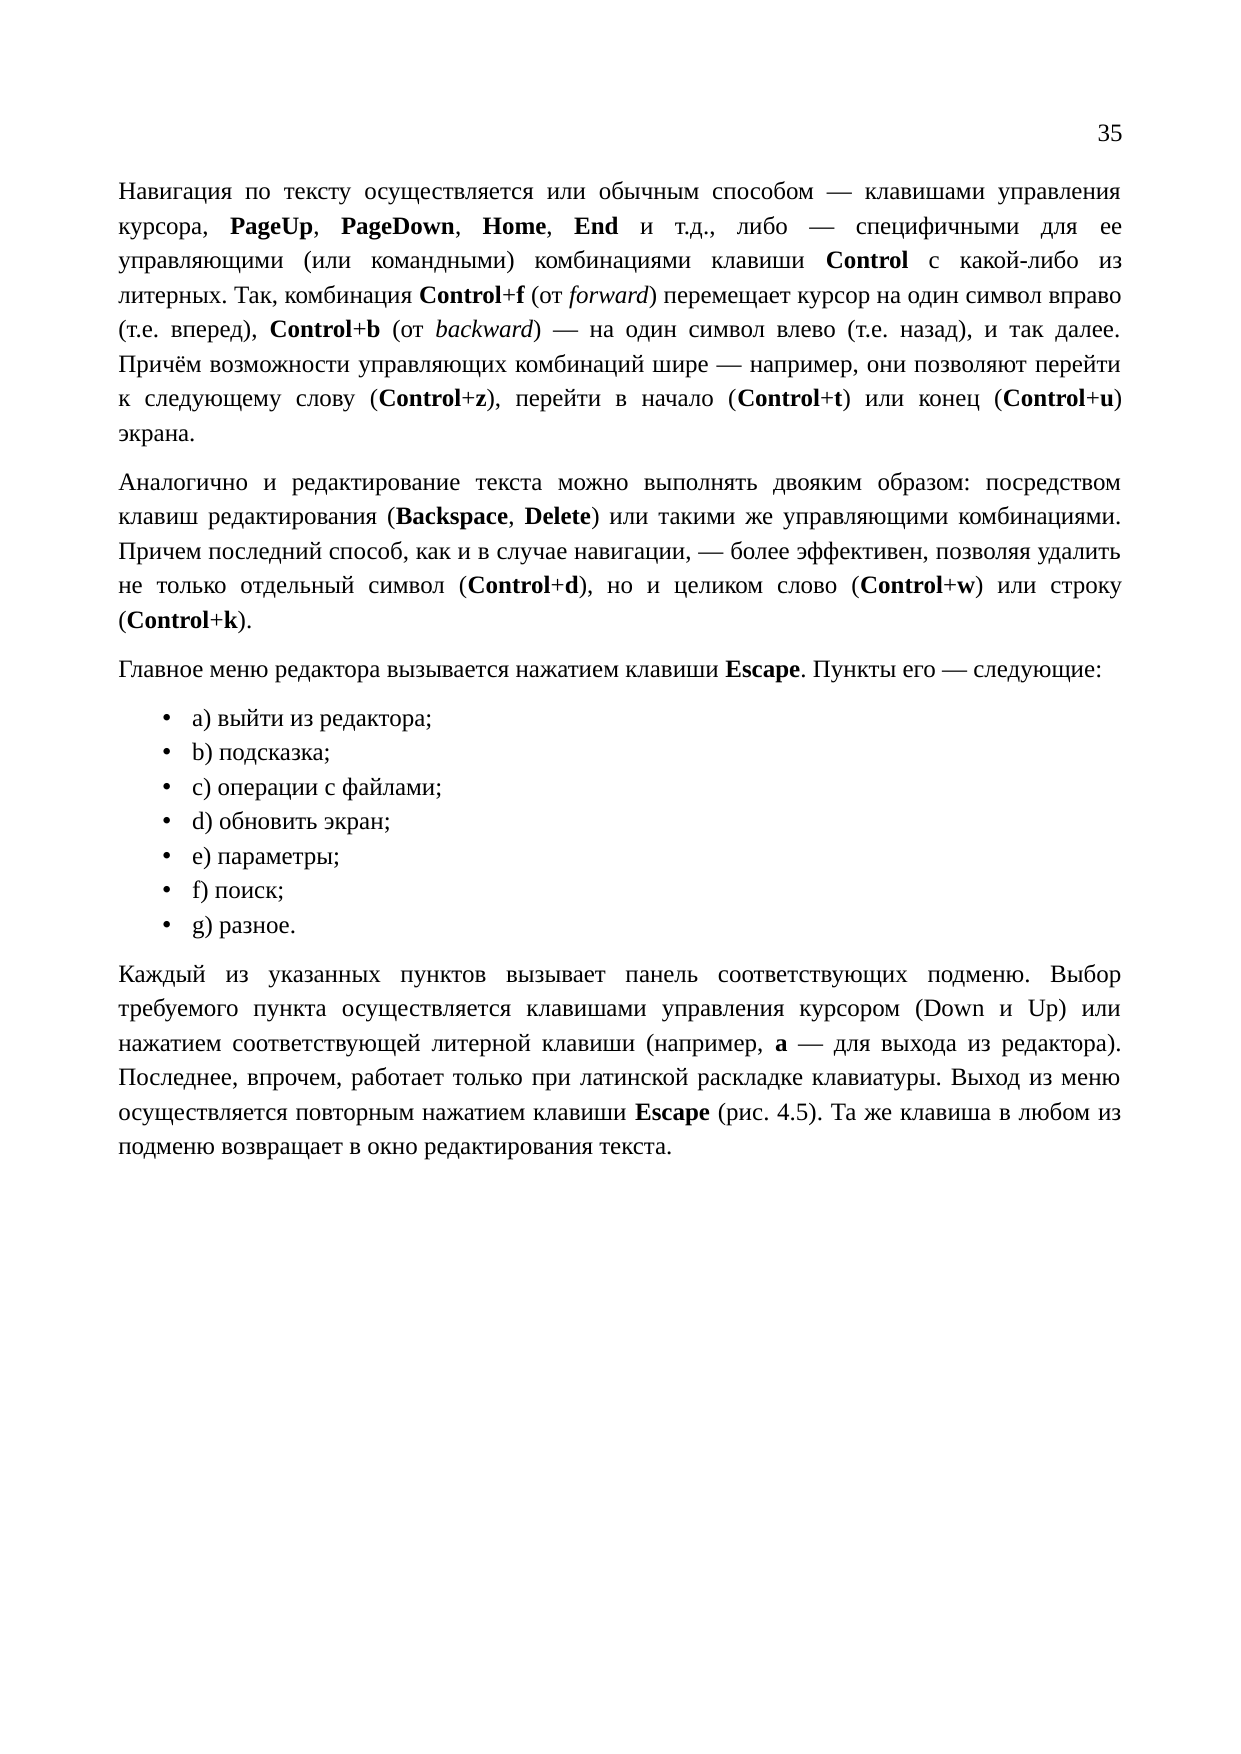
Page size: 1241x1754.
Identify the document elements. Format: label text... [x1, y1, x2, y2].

list b) подсказка; [162, 737, 1122, 766]
text Главное меню редактора вызывается нажатием клавиши Escape. Пункты его — следующие: [118, 654, 1122, 682]
text Каждый из указанных пунктов вызывает панель соответствующих подменю. Выбор требуемого пункта осуществляется клавишами управления курсором (Down и Up) или нажатием соответствующей литерной клавиши (например, a — для выхода из редактора). Последнее, впрочем, работает только при латинской раскладке клавиатуры. Выход из меню осуществляется повторным нажатием клавиши Escape (рис. 4.5). Та же клавиша в любом из подменю возвращает в окно редактирования текста. [118, 959, 1122, 1160]
list g) разное. [162, 910, 1122, 938]
list d) обновить экран; [162, 806, 1122, 835]
list a) выйти из редактора; [162, 703, 1122, 732]
list f) поиск; [162, 875, 1122, 904]
text Аналогично и редактирование текста можно выполнять двояким образом: посредством клавиш редактирования (Backspace, Delete) или такими же управляющими комбинациями. Причем последний способ, как и в случае навигации, — более эффективен, позволяя удалить не только отдельный символ (Control+d), но и целиком слово (Control+w) или строку (Control+k). [118, 467, 1122, 633]
list c) операции с файлами; [162, 772, 1122, 801]
text Навигация по тексту осуществляется или обычным способом — клавишами управления курсора, PageUp, PageDown, Home, End и т.д., либо — специфичными для ee управляющими (или командными) комбинациями клавиши Control с какой-либо из литерных. Так, комбинация Control+f (от forward) перемещает курсор на один символ вправо (т.е. вперед), Control+b (от backward) — на один символ влево (т.е. назад), и так далее. Причём возможности управляющих комбинаций шире — например, они позволяют перейти к следующему слову (Control+z), перейти в начало (Control+t) или конец (Control+u) экрана. [118, 176, 1122, 446]
list e) параметры; [162, 841, 1122, 869]
